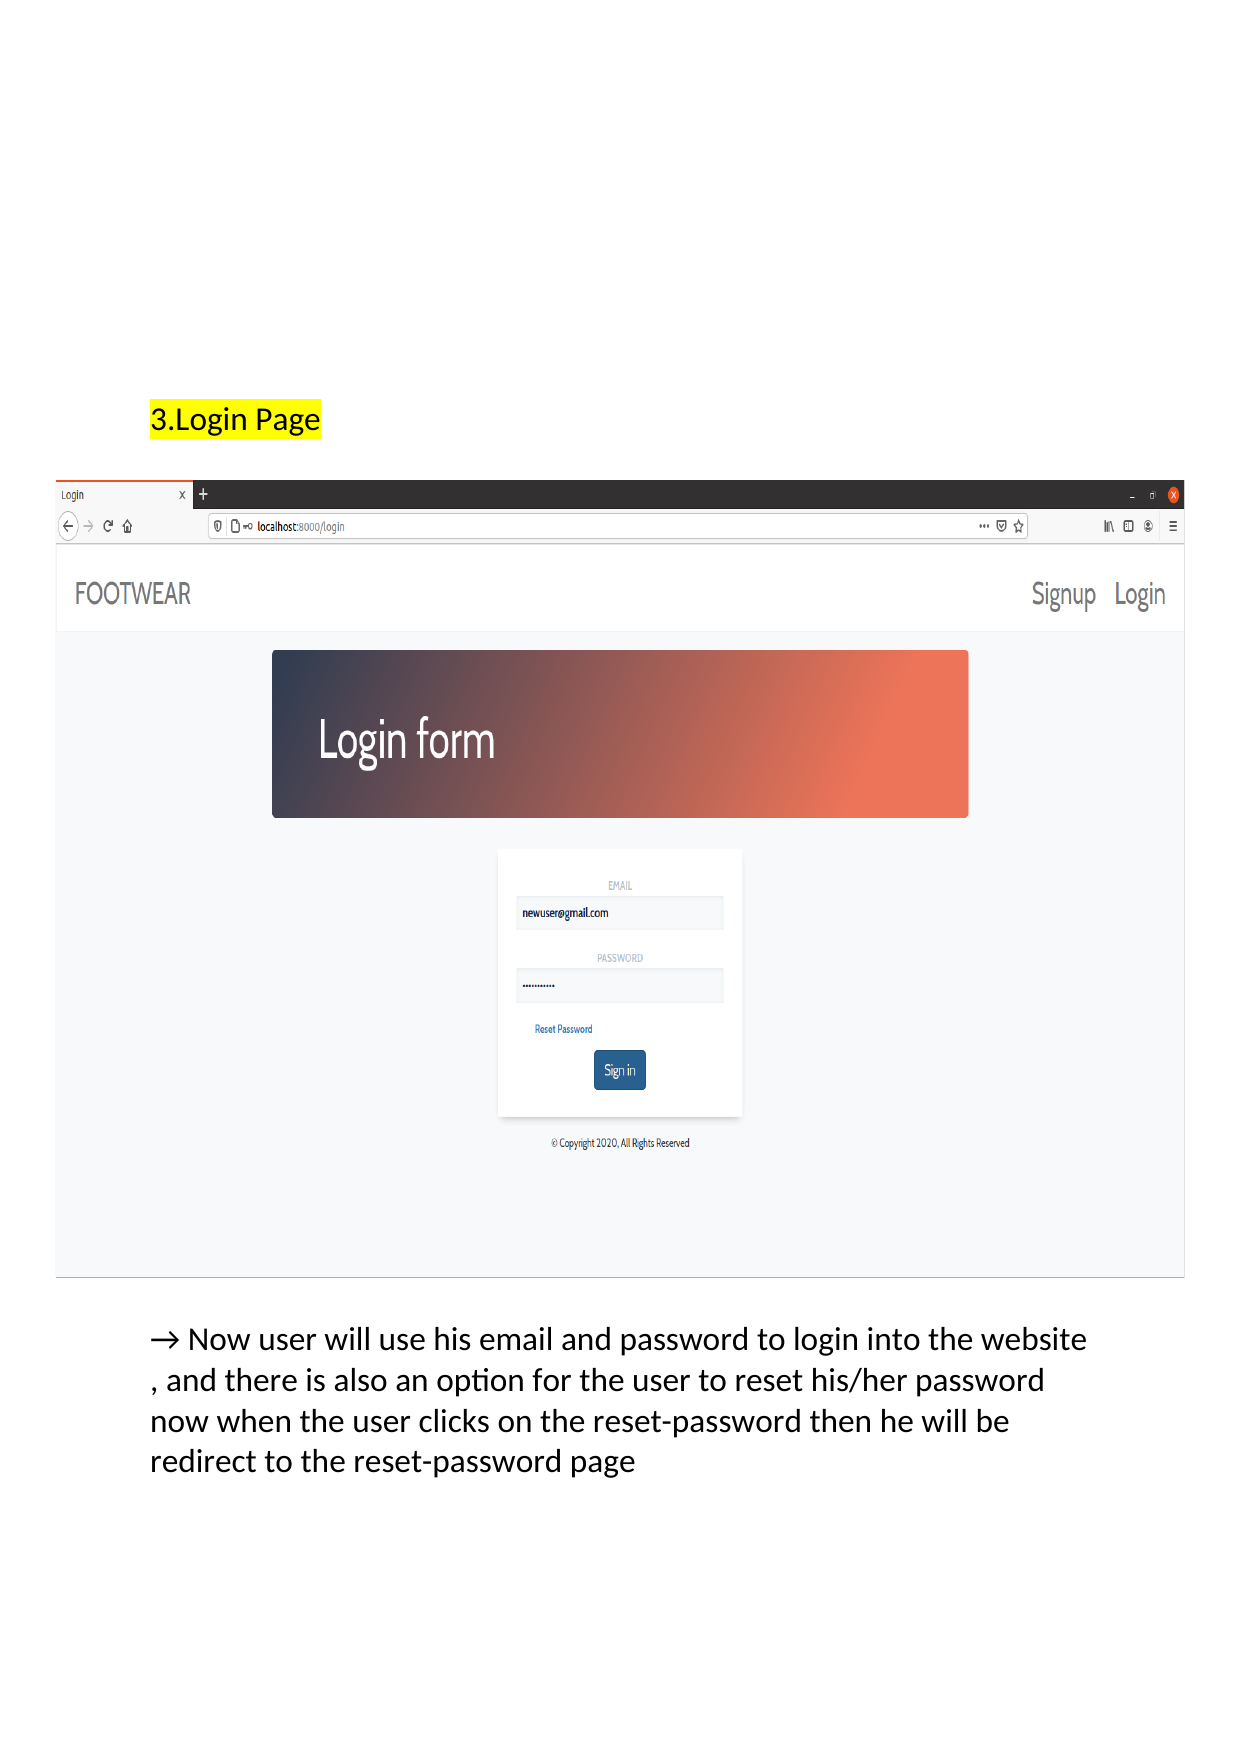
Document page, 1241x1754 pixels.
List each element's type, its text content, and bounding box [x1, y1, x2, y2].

list → Now user will use his email and password to login into the website , and there is also an option for the user to reset his/her password now when the user clicks on the reset-password then he will be redirect to the reset-password page [150, 1318, 1090, 1481]
picture [55, 480, 1185, 1278]
list 3.Login Page [150, 398, 1090, 439]
